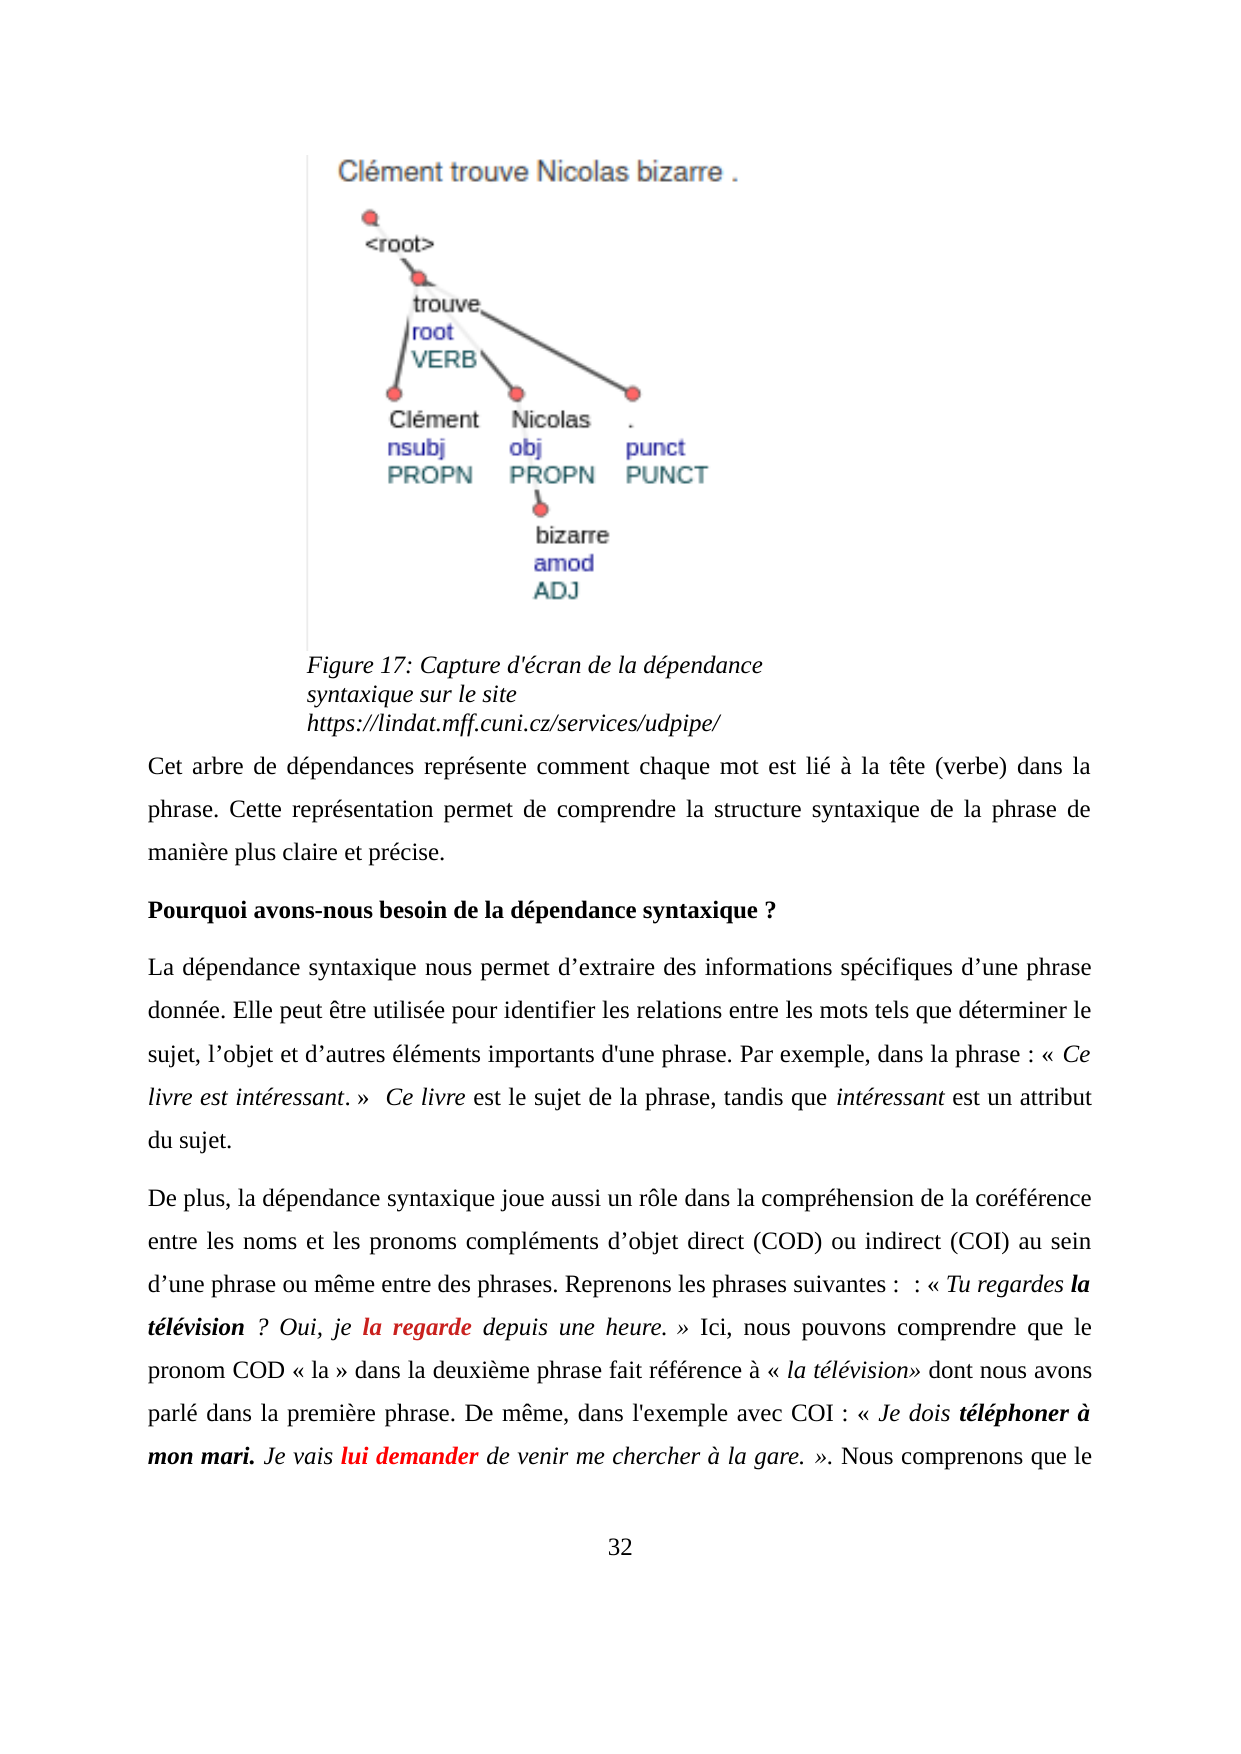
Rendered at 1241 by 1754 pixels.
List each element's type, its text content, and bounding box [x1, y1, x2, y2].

text Cet arbre de dépendances représente comment chaque mot est lié à la tête (verbe) dans la phrase. Cette représentation permet de comprendre la structure syntaxique de la phrase de manière plus claire et précise. [148, 144, 1092, 866]
picture [306, 155, 866, 651]
text Pourquoi avons-nous besoin de la dépendance syntaxique ? [148, 895, 1092, 923]
text Figure 17: Capture d'écran de la dépendance syntaxique sur le site https://lindat.mff.cuni.cz/services/udpipe/ [307, 651, 866, 736]
text La dépendance syntaxique nous permet d’extraire des informations spécifiques d’une phrase donnée. Elle peut être utilisée pour identifier les relations entre les mots tels que déterminer le sujet, l’objet et d’autres éléments importants d'une phrase. Par exemple, dans la phrase : « Ce livre est intéressant. » Ce livre est le sujet de la phrase, tandis que intéressant est un attribut du sujet. [148, 952, 1092, 1154]
text De plus, la dépendance syntaxique joue aussi un rôle dans la compréhension de la coréférence entre les noms et les pronoms compléments d’objet direct (COD) ou indirect (COI) au sein d’une phrase ou même entre des phrases. Reprenons les phrases suivantes : : « Tu regardes la télévision ? Oui, je la regarde depuis une heure. » Ici, nous pouvons comprendre que le pronom COD « la » dans la deuxième phrase fait référence à « la télévision» dont nous avons parlé dans la première phrase. De même, dans l'exemple avec COI : « Je dois téléphoner à mon mari. Je vais lui demander de venir me chercher à la gare. ». Nous comprenons que le [148, 1183, 1092, 1470]
